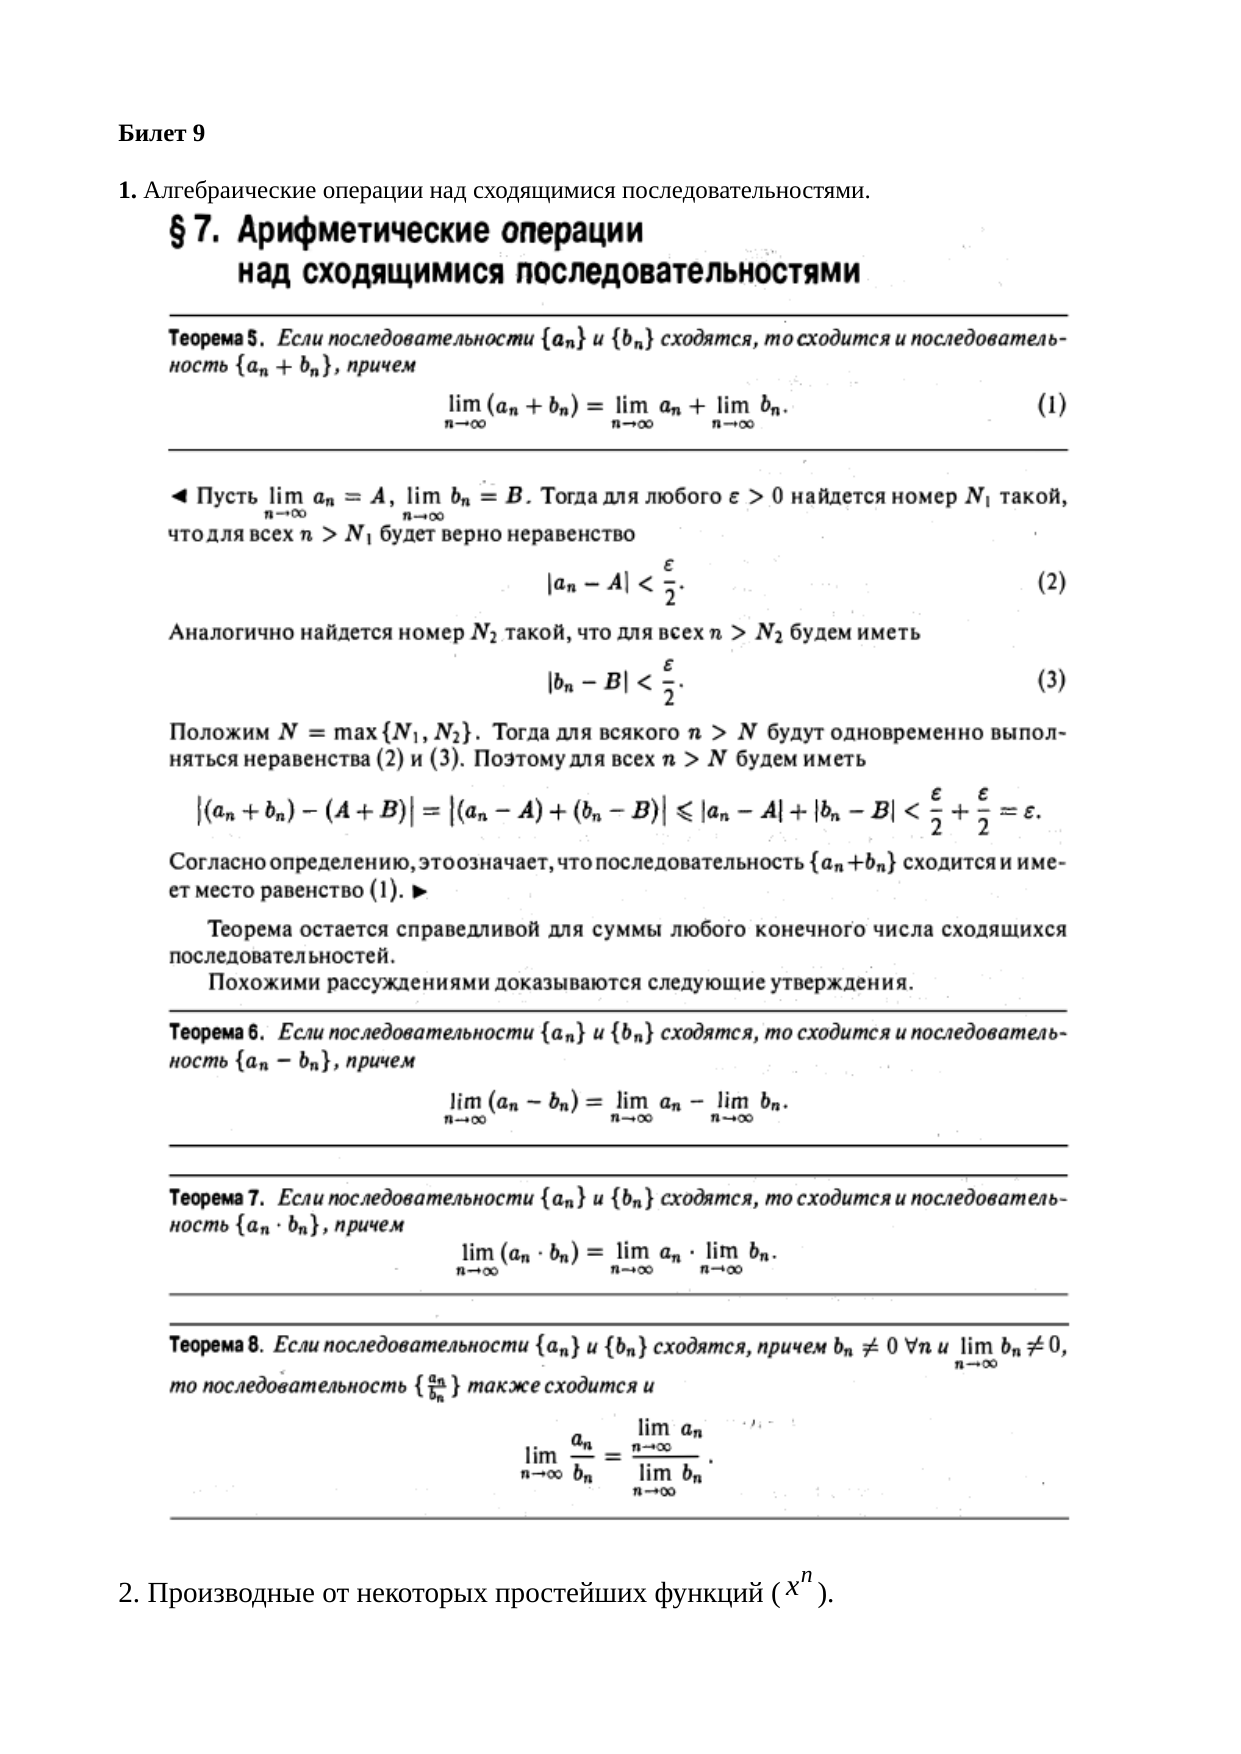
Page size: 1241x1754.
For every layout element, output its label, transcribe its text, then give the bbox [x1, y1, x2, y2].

text Билет 9 [118, 118, 1122, 147]
picture [156, 204, 1085, 1531]
subtitle 2. Производные от некоторых простейших функций (). [118, 1560, 1122, 1608]
text 1. Алгебраические операции над сходящимися последовательностями. [118, 176, 1122, 204]
